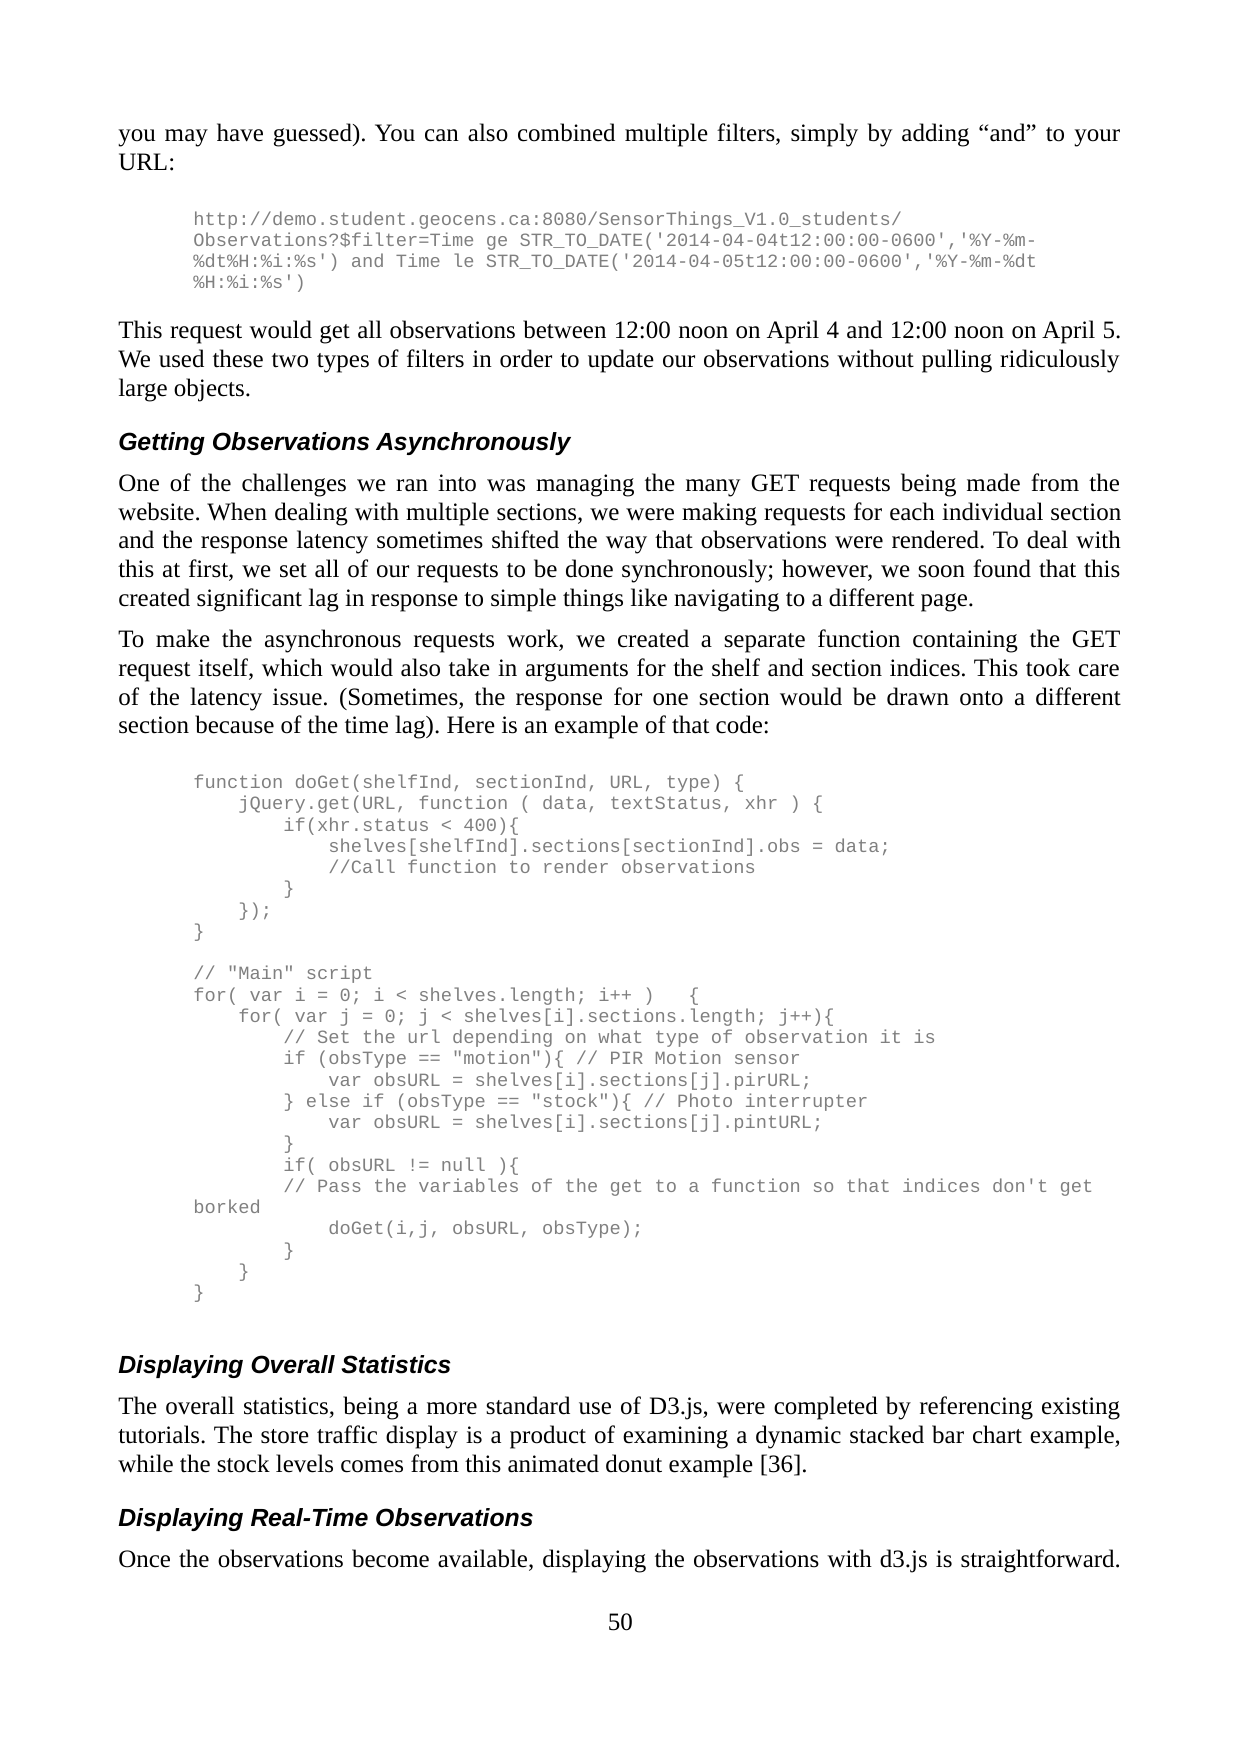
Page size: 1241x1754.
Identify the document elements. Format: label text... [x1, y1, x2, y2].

text The overall statistics, being a more standard use of D3.js, were completed by referencing existing tutorials. The store traffic display is a product of examining a dynamic stacked bar chart example, while the stock levels comes from this animated donut example [36]. [118, 1391, 1122, 1478]
text // "Main" script [193, 964, 1122, 985]
text // Set the url depending on what type of observation it is [193, 1028, 1122, 1049]
subtitle Displaying Overall Statistics [118, 1350, 1122, 1379]
text doGet(i,j, obsURL, obsType); [193, 1219, 1122, 1240]
text if( obsURL != null ){ [193, 1155, 1122, 1177]
text To make the asynchronous requests work, we created a separate function containing the GET request itself, which would also take in arguments for the shelf and section indices. This took care of the latency issue. (Sometimes, the response for one section would be drawn onto a different section because of the time lag). Here is an example of that code: [118, 624, 1122, 739]
text if (obsType == "motion"){ // PIR Motion sensor [193, 1049, 1122, 1070]
text you may have guessed). You can also combined multiple filters, simply by adding “and” to your URL: [118, 118, 1122, 176]
text function doGet(shelfInd, sectionInd, URL, type) { [193, 773, 1122, 794]
subtitle Displaying Real-Time Observations [118, 1503, 1122, 1531]
text jQuery.get(URL, function ( data, textStatus, xhr ) { [193, 794, 1122, 815]
text for( var i = 0; i < shelves.length; i++ ) { [193, 985, 1122, 1007]
text if(xhr.status < 400){ [193, 815, 1122, 837]
text } else if (obsType == "stock"){ // Photo interrupter [193, 1092, 1122, 1113]
text for( var j = 0; j < shelves[i].sections.length; j++){ [193, 1007, 1122, 1028]
text var obsURL = shelves[i].sections[j].pirURL; [193, 1070, 1122, 1092]
text var obsURL = shelves[i].sections[j].pintURL; [193, 1113, 1122, 1134]
text // Pass the variables of the get to a function so that indices don't get borked [193, 1177, 1122, 1219]
text Once the observations become available, displaying the observations with d3.js is straightforward. [118, 1544, 1122, 1572]
text } [193, 1262, 1122, 1283]
text } [193, 1240, 1122, 1262]
text } [193, 922, 1122, 943]
text } [193, 1134, 1122, 1155]
text shelves[shelfInd].sections[sectionInd].obs = data; [193, 837, 1122, 858]
text http://demo.student.geocens.ca:8080/SensorThings_V1.0_students/Observations?$filter=Time ge STR_TO_DATE('2014-04-04t12:00:00-0600','%Y-%m-%dt%H:%i:%s') and Time le STR_TO_DATE('2014-04-05t12:00:00-0600','%Y-%m-%dt%H:%i:%s') [193, 209, 1047, 294]
text }); [193, 900, 1122, 922]
subtitle Getting Observations Asynchronously [118, 427, 1122, 455]
text } [193, 1283, 1122, 1304]
text One of the challenges we ran into was managing the many GET requests being made from the website. When dealing with multiple sections, we were making requests for each individual section and the response latency sometimes shifted the way that observations were rendered. To deal with this at first, we set all of our requests to be done synchronously; however, we soon found that this created significant lag in response to simple things like navigating to a different page. [118, 468, 1122, 612]
text //Call function to render observations [193, 858, 1122, 879]
text This request would get all observations between 12:00 noon on April 4 and 12:00 noon on April 5. We used these two types of filters in order to update our observations without pulling ridiculously large objects. [118, 316, 1122, 402]
text } [193, 879, 1122, 900]
